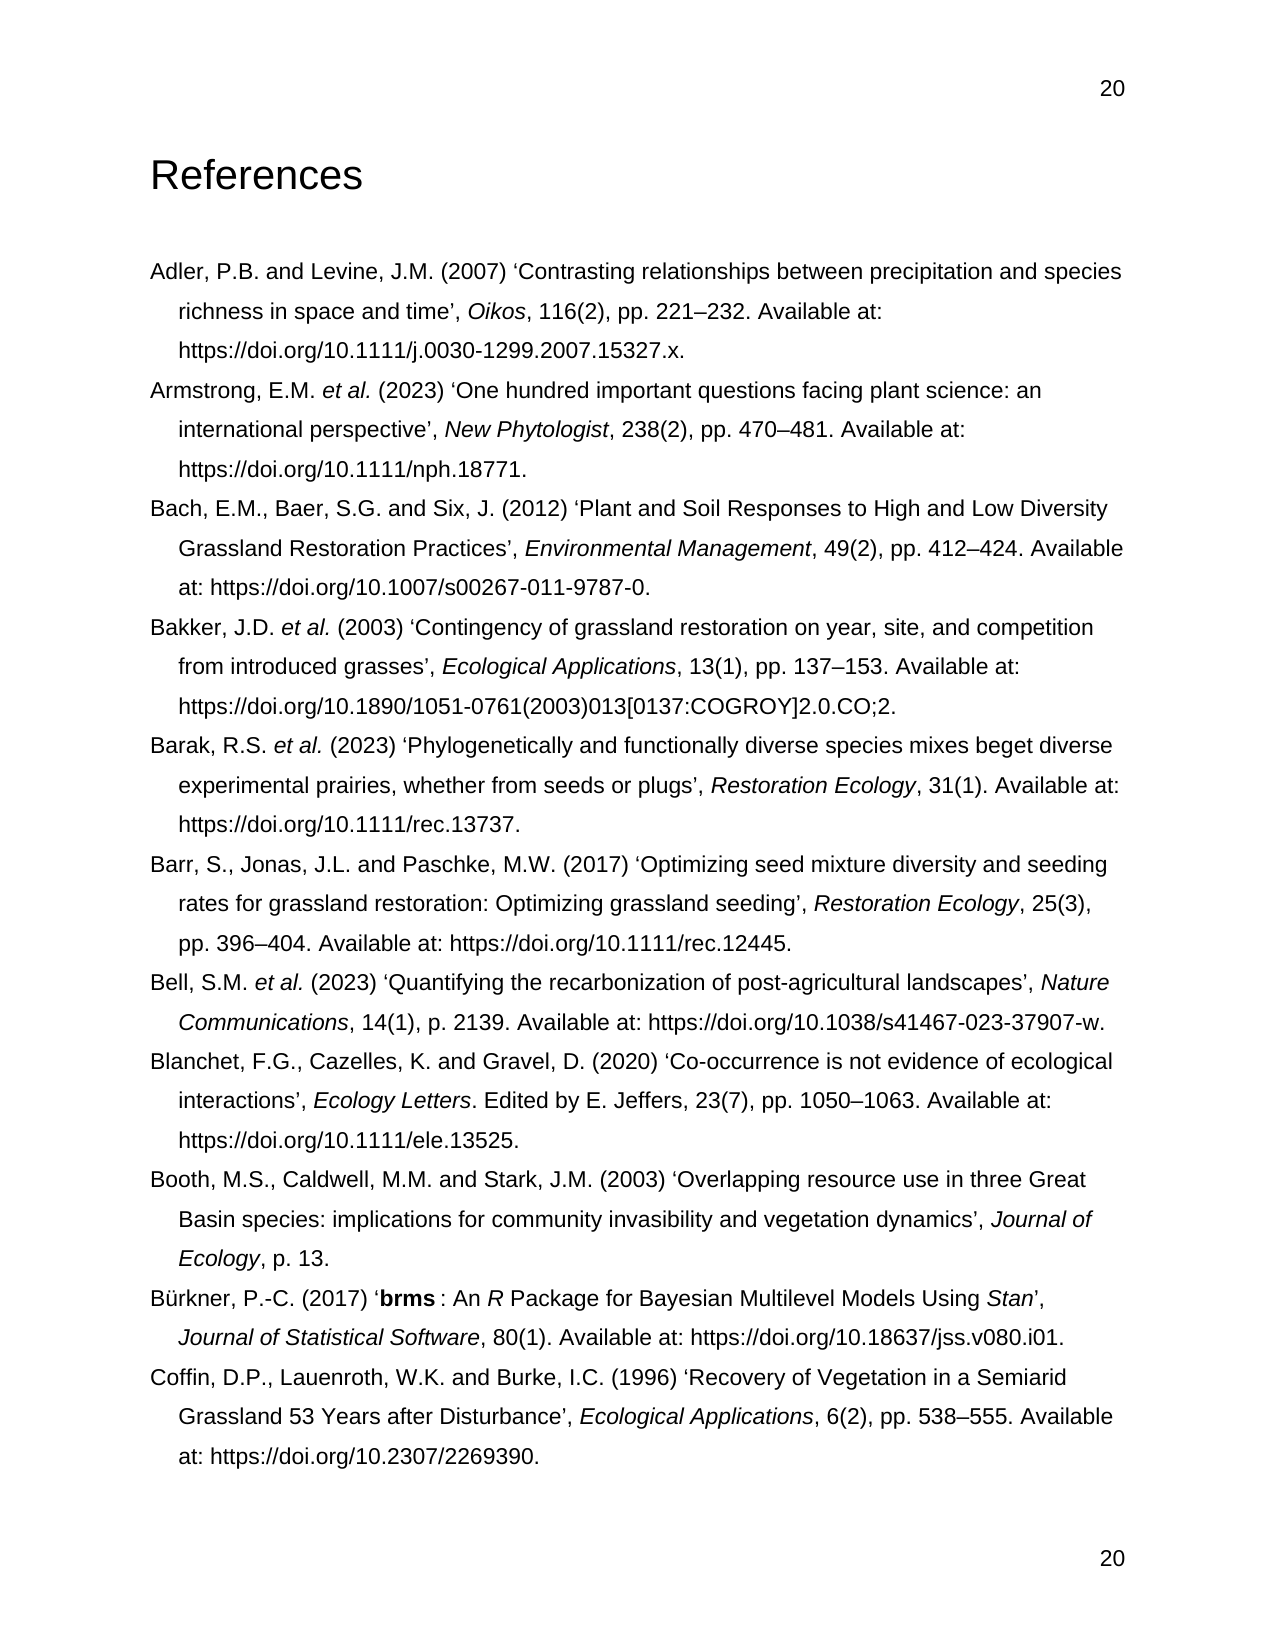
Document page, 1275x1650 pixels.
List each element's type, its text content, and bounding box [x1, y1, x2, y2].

text Adler, P.B. and Levine, J.M. (2007) ‘Contrasting relationships between precipitation and species richness in space and time’, Oikos, 116(2), pp. 221–232. Available at: https://doi.org/10.1111/j.0030-1299.2007.15327.x. [150, 258, 1125, 364]
text Coffin, D.P., Lauenroth, W.K. and Burke, I.C. (1996) ‘Recovery of Vegetation in a Semiarid Grassland 53 Years after Disturbance’, Ecological Applications, 6(2), pp. 538–555. Available at: https://doi.org/10.2307/2269390. [150, 1364, 1125, 1469]
subtitle References [150, 150, 1125, 198]
text Barak, R.S. et al. (2023) ‘Phylogenetically and functionally diverse species mixes beget diverse experimental prairies, whether from seeds or plugs’, Restoration Ecology, 31(1). Available at: https://doi.org/10.1111/rec.13737. [150, 732, 1125, 837]
text Blanchet, F.G., Cazelles, K. and Gravel, D. (2020) ‘Co‐occurrence is not evidence of ecological interactions’, Ecology Letters. Edited by E. Jeffers, 23(7), pp. 1050–1063. Available at: https://doi.org/10.1111/ele.13525. [150, 1048, 1125, 1153]
text Booth, M.S., Caldwell, M.M. and Stark, J.M. (2003) ‘Overlapping resource use in three Great Basin species: implications for community invasibility and vegetation dynamics’, Journal of Ecology, p. 13. [150, 1166, 1125, 1272]
text Barr, S., Jonas, J.L. and Paschke, M.W. (2017) ‘Optimizing seed mixture diversity and seeding rates for grassland restoration: Optimizing grassland seeding’, Restoration Ecology, 25(3), pp. 396–404. Available at: https://doi.org/10.1111/rec.12445. [150, 851, 1125, 956]
text Bell, S.M. et al. (2023) ‘Quantifying the recarbonization of post-agricultural landscapes’, Nature Communications, 14(1), p. 2139. Available at: https://doi.org/10.1038/s41467-023-37907-w. [150, 969, 1125, 1035]
text Bakker, J.D. et al. (2003) ‘Contingency of grassland restoration on year, site, and competition from introduced grasses’, Ecological Applications, 13(1), pp. 137–153. Available at: https://doi.org/10.1890/1051-0761(2003)013[0137:COGROY]2.0.CO;2. [150, 614, 1125, 719]
text Bürkner, P.-C. (2017) ‘brms : An R Package for Bayesian Multilevel Models Using Stan’, Journal of Statistical Software, 80(1). Available at: https://doi.org/10.18637/jss.v080.i01. [150, 1285, 1125, 1351]
text Armstrong, E.M. et al. (2023) ‘One hundred important questions facing plant science: an international perspective’, New Phytologist, 238(2), pp. 470–481. Available at: https://doi.org/10.1111/nph.18771. [150, 377, 1125, 482]
text Bach, E.M., Baer, S.G. and Six, J. (2012) ‘Plant and Soil Responses to High and Low Diversity Grassland Restoration Practices’, Environmental Management, 49(2), pp. 412–424. Available at: https://doi.org/10.1007/s00267-011-9787-0. [150, 495, 1125, 601]
